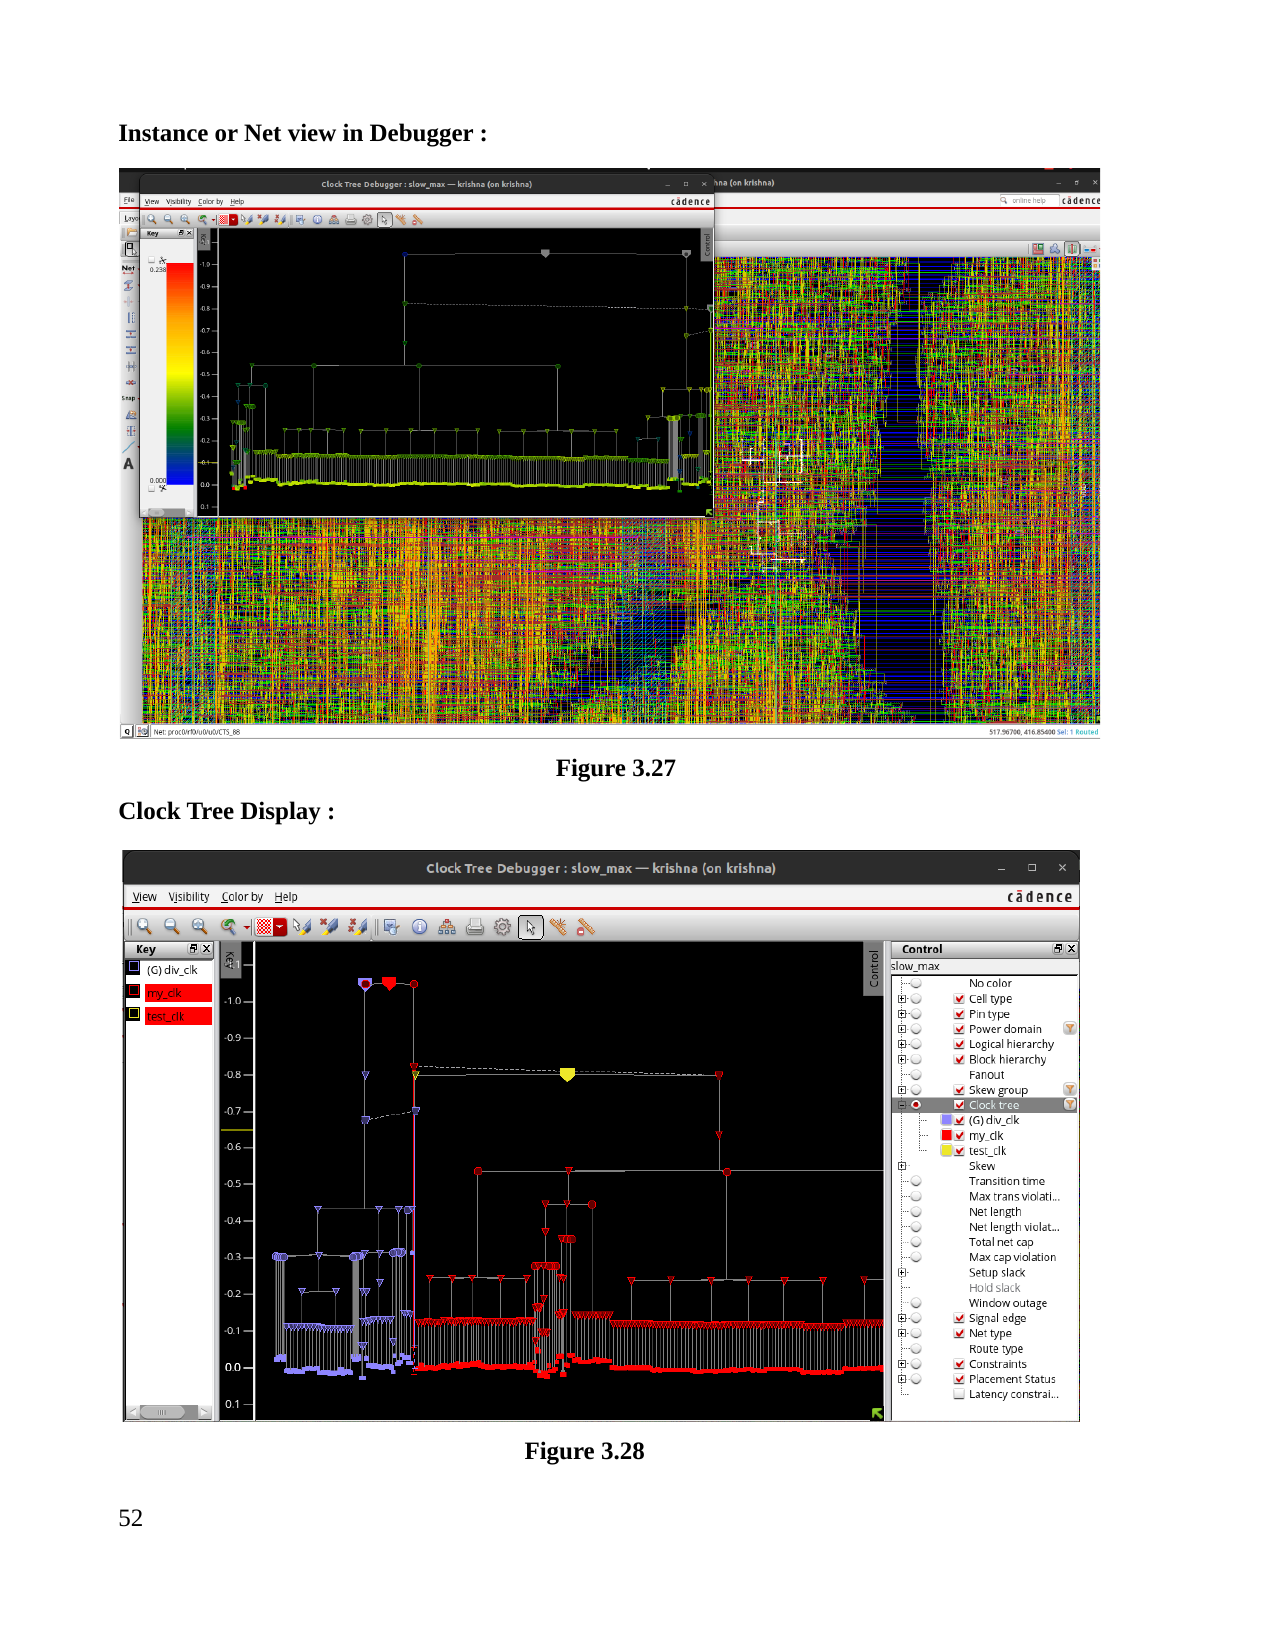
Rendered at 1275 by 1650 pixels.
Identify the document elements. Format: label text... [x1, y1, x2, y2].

text Figure 3.27 [118, 161, 1157, 782]
picture [119, 168, 1100, 739]
text Instance or Net view in Debugger : [118, 118, 1157, 147]
text Figure 3.28 [118, 839, 1157, 1465]
picture [122, 850, 1080, 1422]
text Clock Tree Display : [118, 796, 1157, 825]
